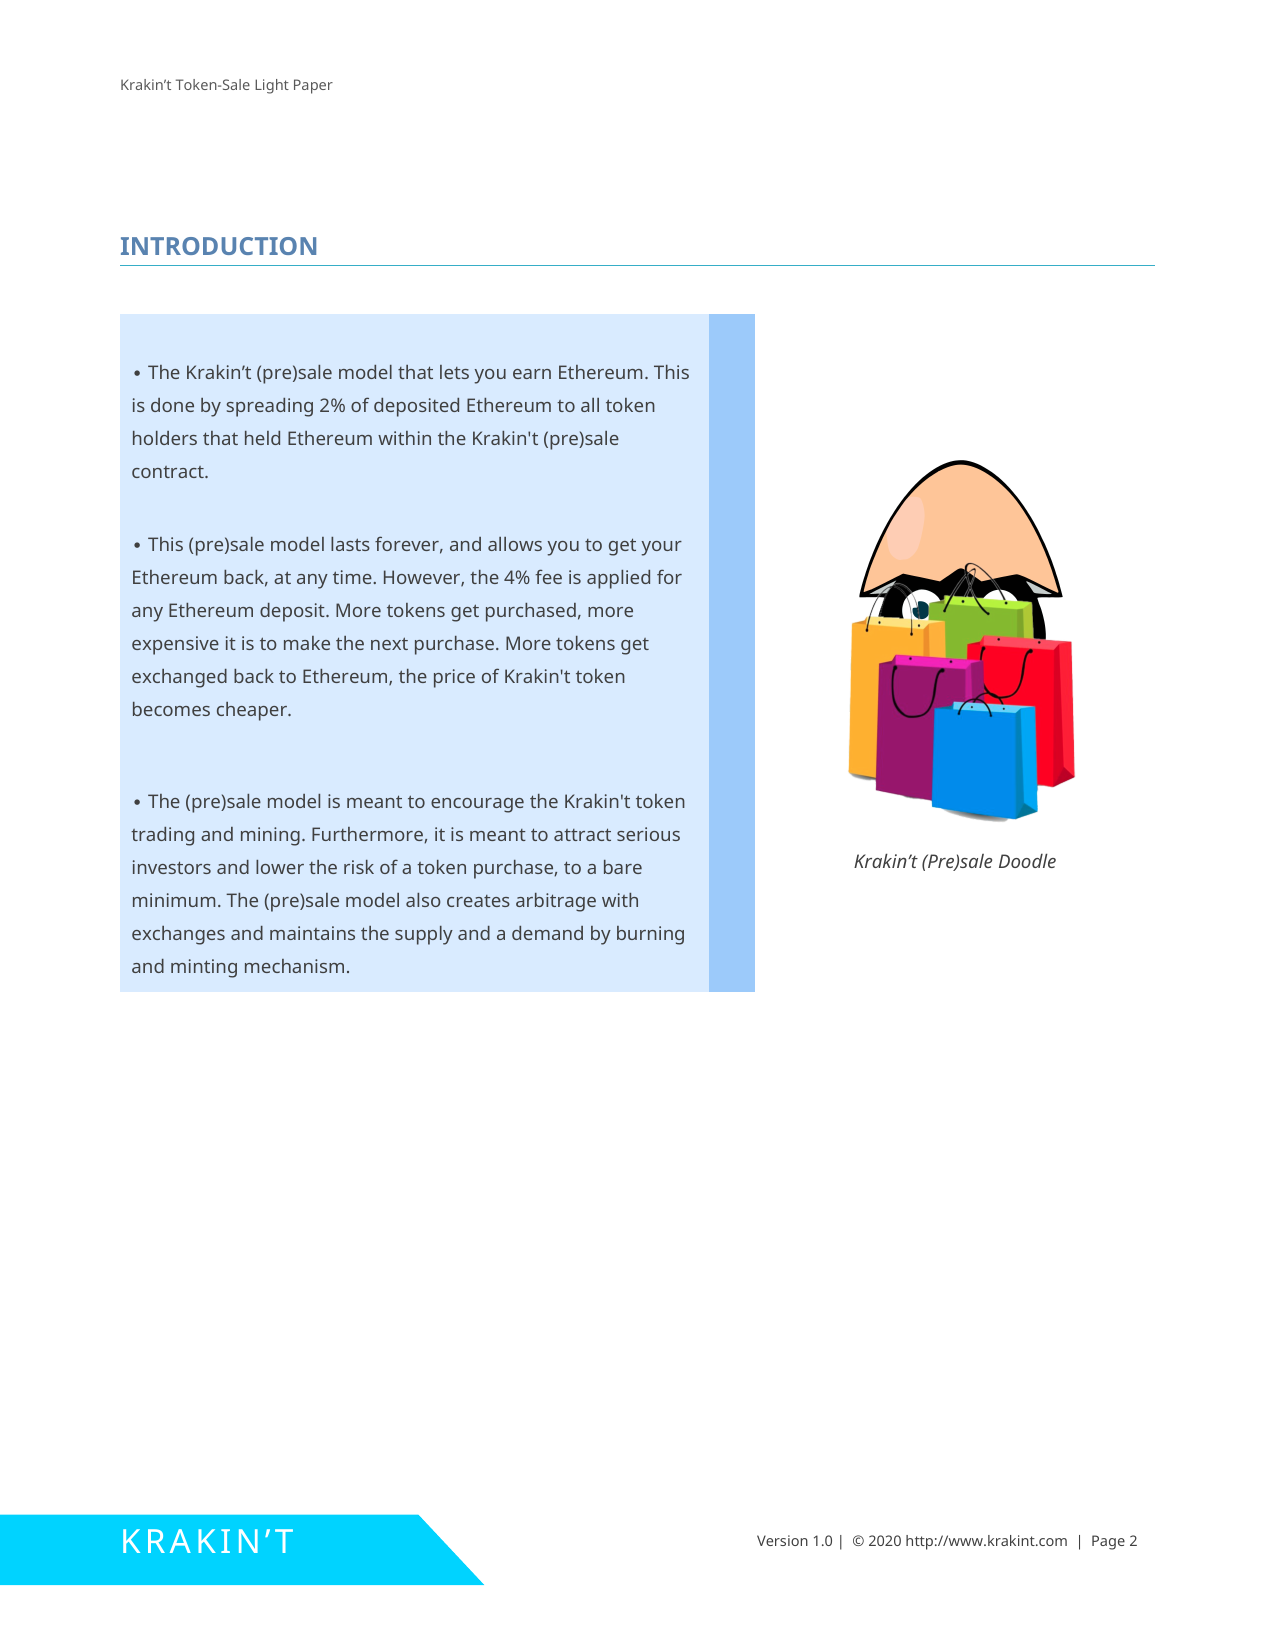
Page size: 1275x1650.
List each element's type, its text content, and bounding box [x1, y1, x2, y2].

table_header Krakin’t (Pre)sale Doodle [755, 314, 1155, 992]
picture [766, 437, 1155, 835]
table_header [709, 314, 755, 992]
table_header ∙ The Krakin’t (pre)sale model that lets you earn Ethereum. This is done by spreading 2% of deposited Ethereum to all token holders that held Ethereum within the Krakin't (pre)sale contract. ∙ This (pre)sale model lasts forever, and allows you to get your Ethereum back, at any time. However, the 4% fee is applied for any Ethereum deposit. More tokens get purchased, more expensive it is to make the next purchase. More tokens get exchanged back to Ethereum, the price of Krakin't token becomes cheaper. ∙ The (pre)sale model is meant to encourage the Krakin't token trading and mining. Furthermore, it is meant to attract serious investors and lower the risk of a token purchase, to a bare minimum. The (pre)sale model also creates arbitrage with exchanges and maintains the supply and a demand by burning and minting mechanism. [120, 314, 709, 992]
subtitle Introduction [120, 229, 1155, 265]
